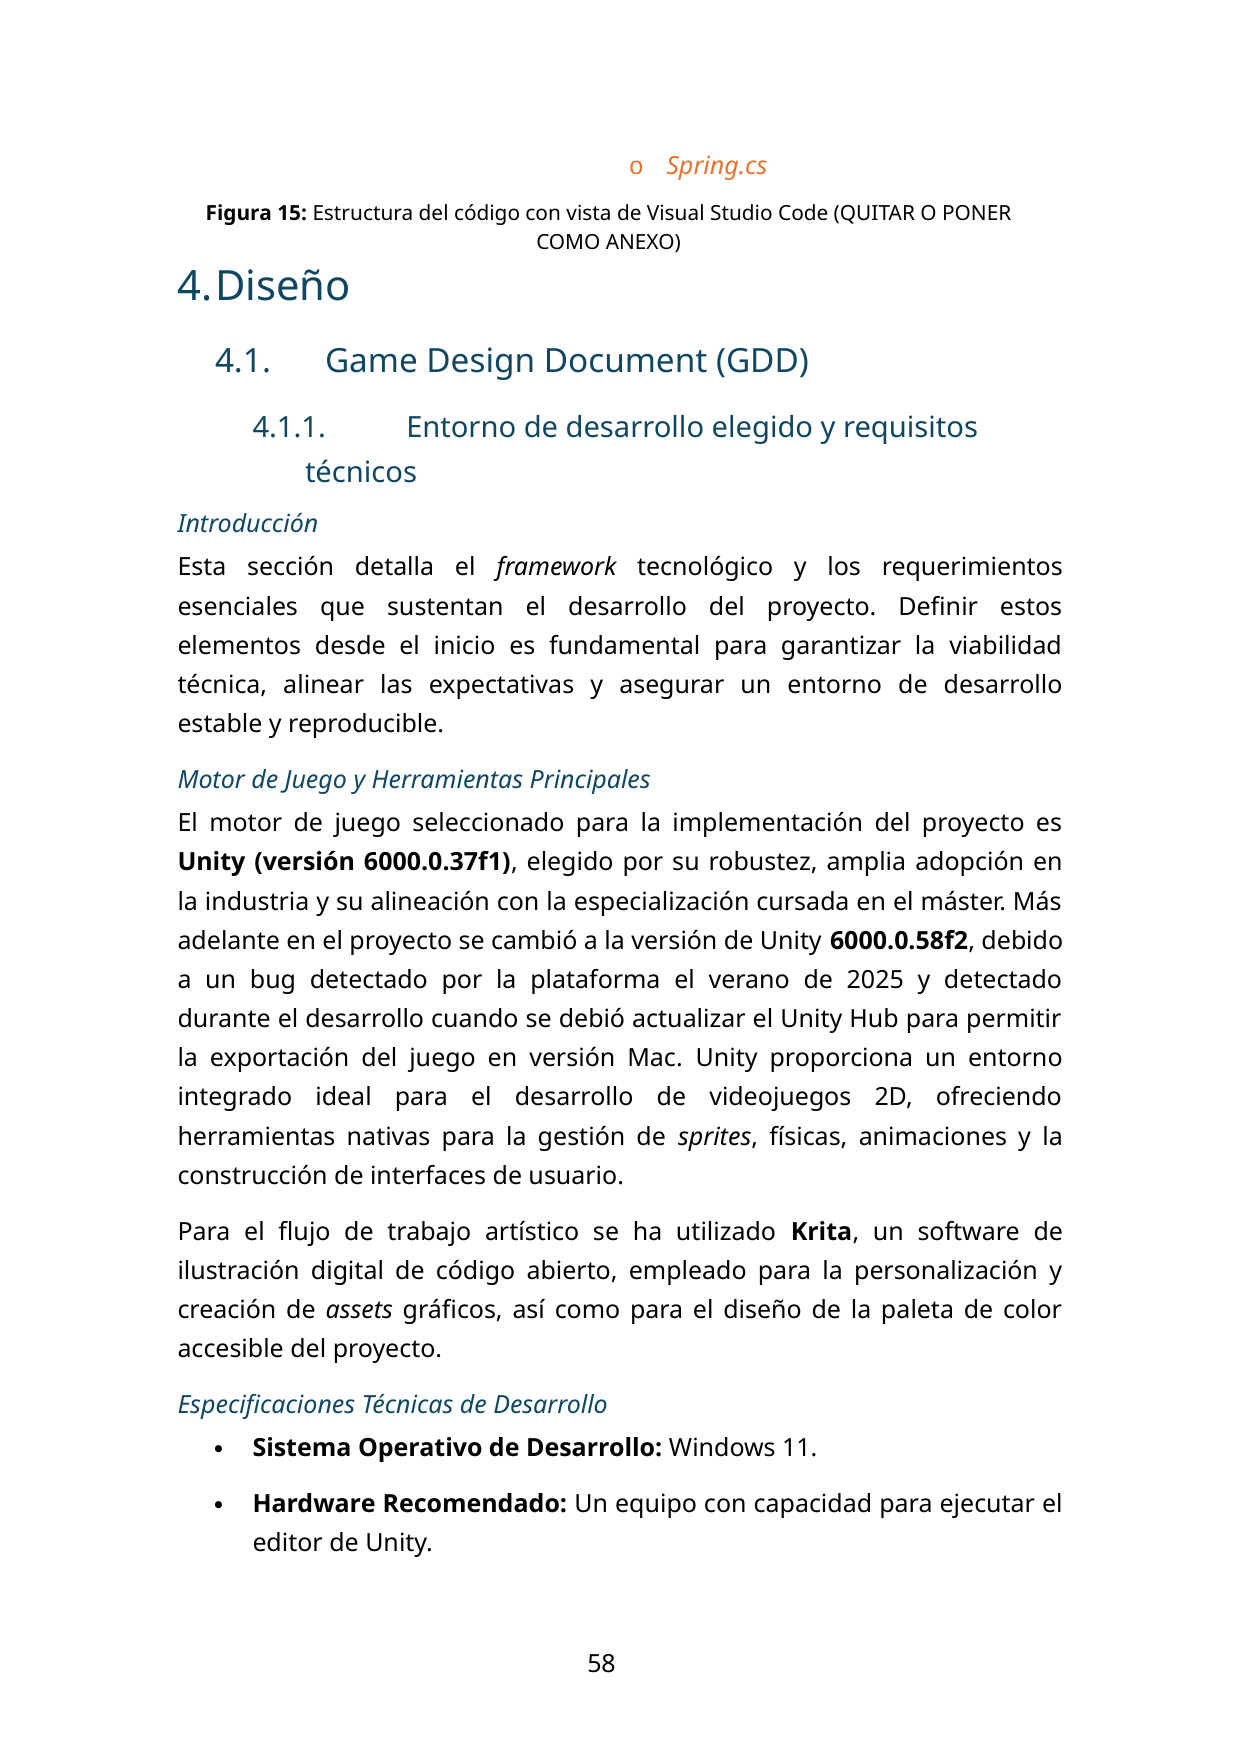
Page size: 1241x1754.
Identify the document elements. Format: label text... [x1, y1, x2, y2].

subtitle Game Design Document (GDD) [215, 337, 1063, 383]
subtitle Motor de Juego y Herramientas Principales [177, 762, 1063, 796]
table_header [166, 148, 505, 198]
list Diseño [177, 255, 1063, 312]
text Esta sección detalla el framework tecnológico y los requerimientos esenciales que sustentan el desarrollo del proyecto. Definir estos elementos desde el inicio es fundamental para garantizar la viabilidad técnica, alinear las expectativas y asegurar un entorno de desarrollo estable y reproducible. [177, 549, 1063, 740]
table_header PlatformerGame Camera CameraFollow.cs Inventory Items Flashlight.cs HealthPotion.cs Key.cs UI InventorySlotUI.cs InventoryUI.cs Inventory.cs Item.cs ItemPickup.cs Player ActionSystem.cs PlayerMovement.cs WorldMechanics Interactable.cs Lever.cs Spring.cs [505, 148, 1051, 198]
text Para el flujo de trabajo artístico se ha utilizado Krita, un software de ilustración digital de código abierto, empleado para la personalización y creación de assets gráficos, así como para el diseño de la paleta de color accesible del proyecto. [177, 1213, 1063, 1365]
list Hardware Recomendado: Un equipo con capacidad para ejecutar el editor de Unity. [215, 1486, 1063, 1559]
subtitle Entorno de desarrollo elegido y requisitos técnicos [252, 406, 1063, 491]
subtitle Especificaciones Técnicas de Desarrollo [177, 1387, 1063, 1421]
table_cell Figura 15: Estructura del código con vista de Visual Studio Code (QUITAR O PONER COMO ANEXO) [166, 199, 1051, 255]
text El motor de juego seleccionado para la implementación del proyecto es Unity (versión 6000.0.37f1), elegido por su robustez, amplia adopción en la industria y su alineación con la especialización cursada en el máster. Más adelante en el proyecto se cambió a la versión de Unity 6000.0.58f2, debido a un bug detectado por la plataforma el verano de 2025 y detectado durante el desarrollo cuando se debió actualizar el Unity Hub para permitir la exportación del juego en versión Mac. Unity proporciona un entorno integrado ideal para el desarrollo de videojuegos 2D, ofreciendo herramientas nativas para la gestión de sprites, físicas, animaciones y la construcción de interfaces de usuario. [177, 805, 1063, 1191]
list Sistema Operativo de Desarrollo: Windows 11. [215, 1430, 1063, 1464]
subtitle Introducción [177, 506, 1063, 540]
